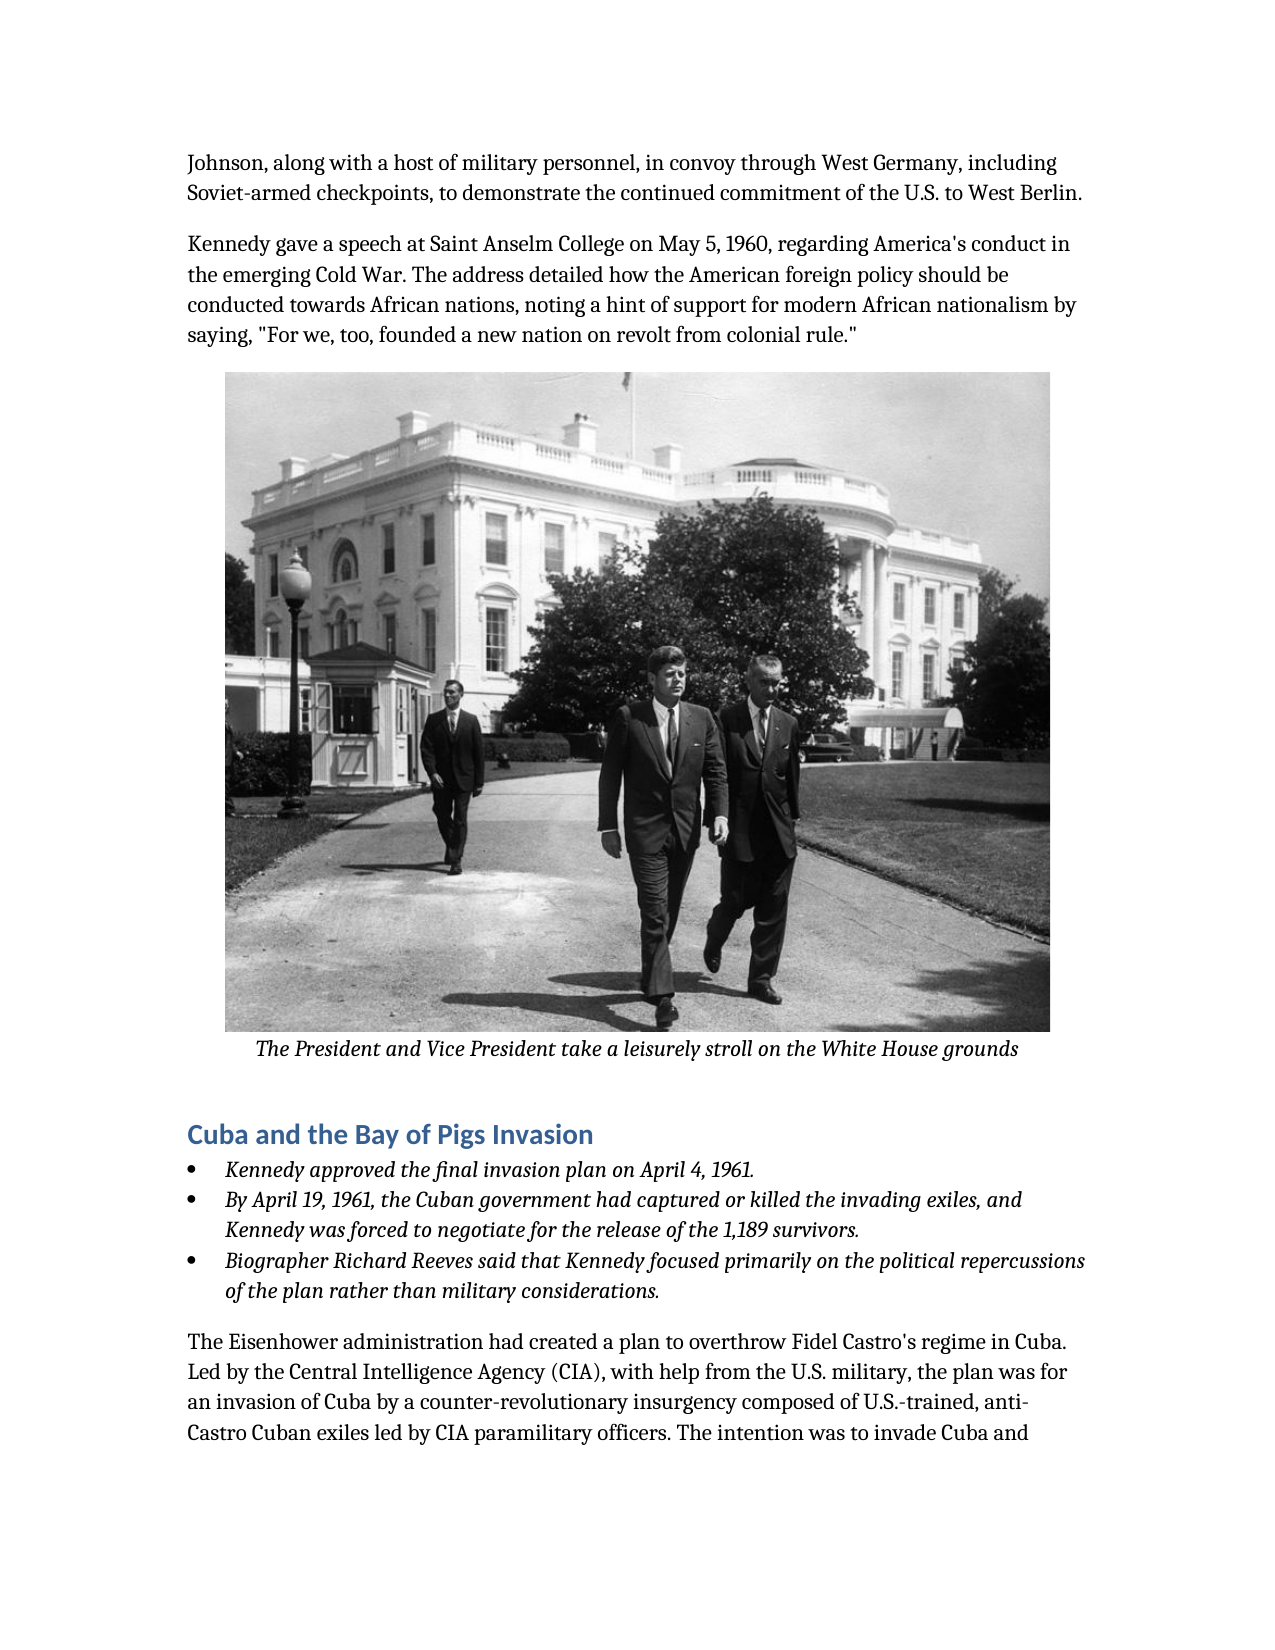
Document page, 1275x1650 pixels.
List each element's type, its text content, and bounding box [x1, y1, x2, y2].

list By April 19, 1961, the Cuban government had captured or killed the invading exiles, and Kennedy was forced to negotiate for the release of the 1,189 survivors. [187, 1187, 1087, 1244]
text The President and Vice President take a leisurely stroll on the White House grounds [187, 373, 1087, 1062]
text The Eisenhower administration had created a plan to overthrow Fidel Castro's regime in Cuba. Led by the Central Intelligence Agency (CIA), with help from the U.S. military, the plan was for an invasion of Cuba by a counter-revolutionary insurgency composed of U.S.-trained, anti-Castro Cuban exiles led by CIA paramilitary officers. The intention was to invade Cuba and [187, 1329, 1087, 1446]
text Johnson, along with a host of military personnel, in convoy through West Germany, including Soviet-armed checkpoints, to demonstrate the continued commitment of the U.S. to West Berlin. [187, 150, 1087, 207]
picture [225, 372, 1050, 1032]
list Kennedy approved the final invasion plan on April 4, 1961. [187, 1157, 1087, 1183]
text Kennedy gave a speech at Saint Anselm College on May 5, 1960, regarding America's conduct in the emerging Cold War. The address detailed how the American foreign policy should be conducted towards African nations, noting a hint of support for modern African nationalism by saying, "For we, too, founded a new nation on revolt from colonial rule." [187, 231, 1087, 348]
subtitle Cuba and the Bay of Pigs Invasion [187, 1116, 1087, 1152]
list Biographer Richard Reeves said that Kennedy focused primarily on the political repercussions of the plan rather than military considerations. [187, 1247, 1087, 1304]
